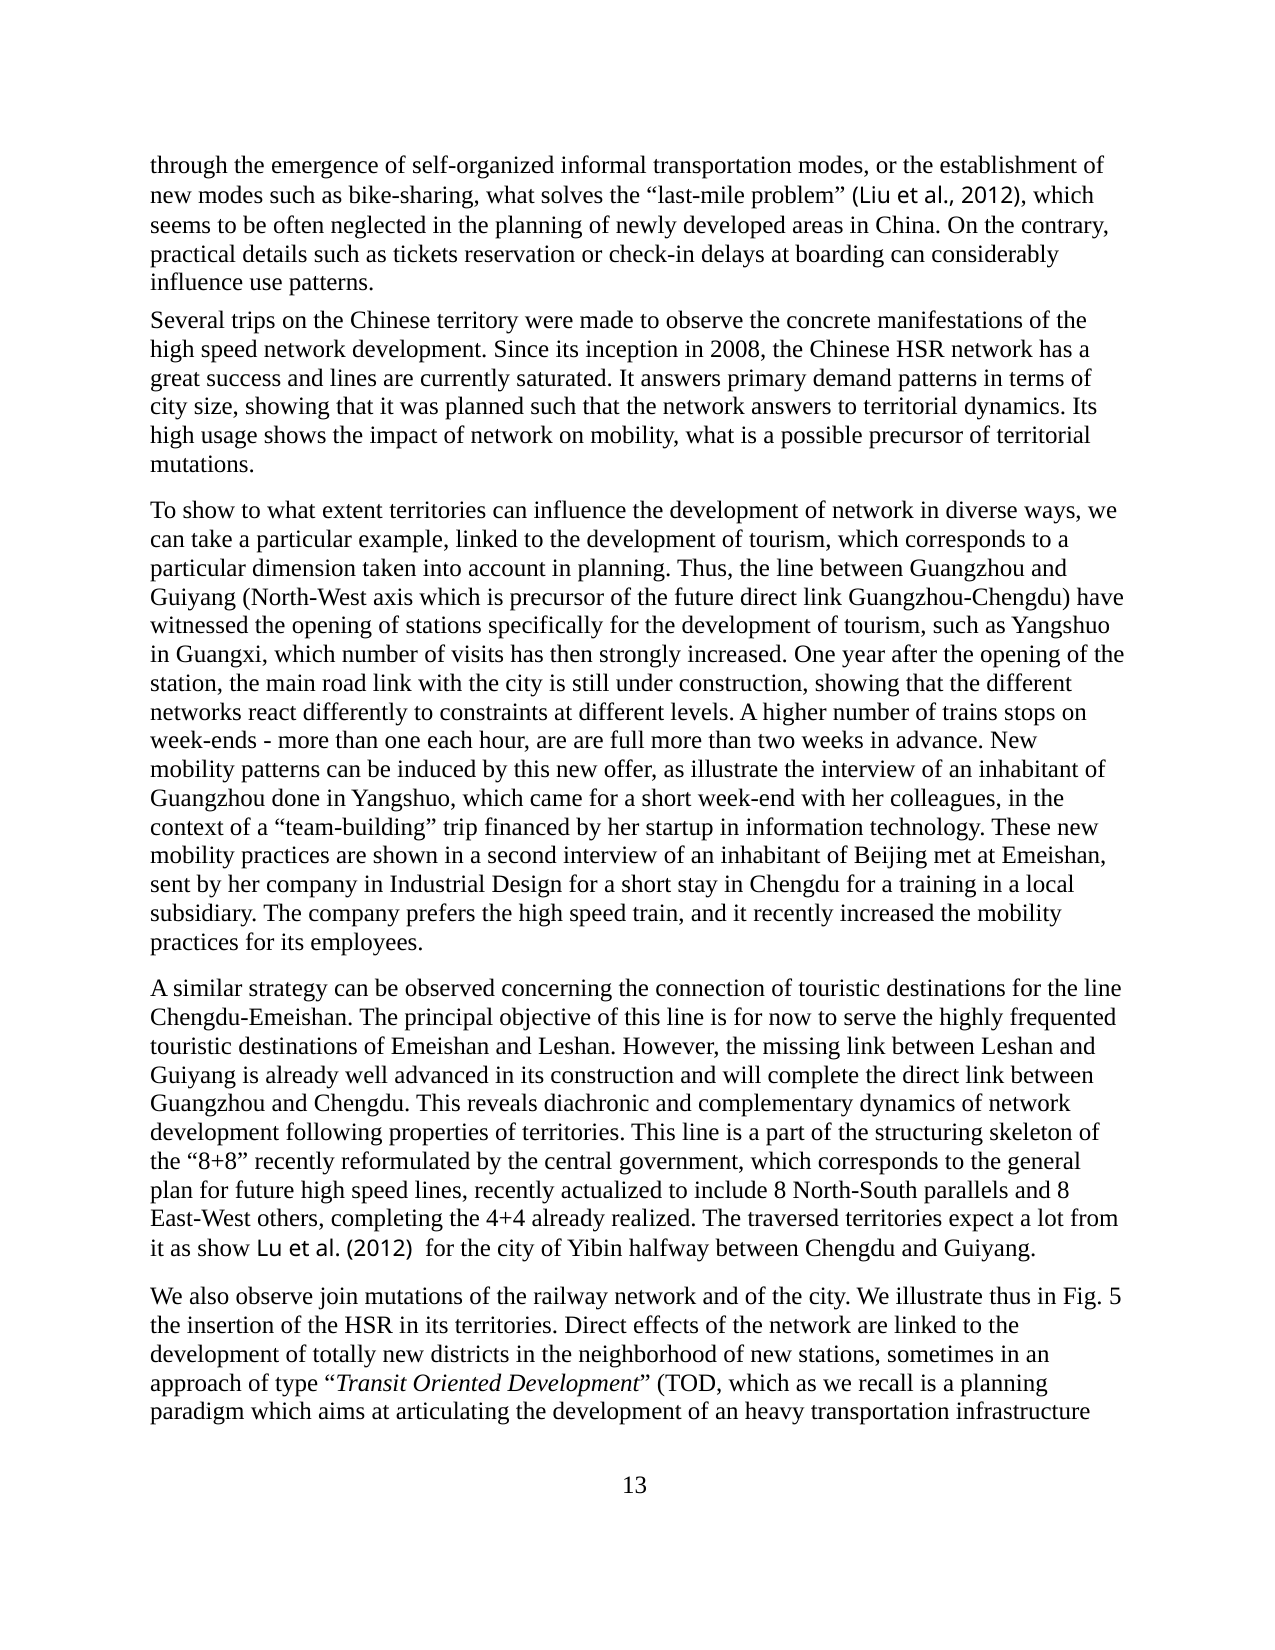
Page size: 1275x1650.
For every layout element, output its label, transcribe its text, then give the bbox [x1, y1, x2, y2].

text To show to what extent territories can influence the development of network in diverse ways, we can take a particular example, linked to the development of tourism, which corresponds to a particular dimension taken into account in planning. Thus, the line between Guangzhou and Guiyang (North-West axis which is precursor of the future direct link Guangzhou-Chengdu) have witnessed the opening of stations specifically for the development of tourism, such as Yangshuo in Guangxi, which number of visits has then strongly increased. One year after the opening of the station, the main road link with the city is still under construction, showing that the different networks react differently to constraints at different levels. A higher number of trains stops on week-ends - more than one each hour, are are full more than two weeks in advance. New mobility patterns can be induced by this new offer, as illustrate the interview of an inhabitant of Guangzhou done in Yangshuo, which came for a short week-end with her colleagues, in the context of a “team-building” trip financed by her startup in information technology. These new mobility practices are shown in a second interview of an inhabitant of Beijing met at Emeishan, sent by her company in Industrial Design for a short stay in Chengdu for a training in a local subsidiary. The company prefers the high speed train, and it recently increased the mobility practices for its employees. [150, 496, 1125, 956]
text A similar strategy can be observed concerning the connection of touristic destinations for the line Chengdu-Emeishan. The principal objective of this line is for now to serve the highly frequented touristic destinations of Emeishan and Leshan. However, the missing link between Leshan and Guiyang is already well advanced in its construction and will complete the direct link between Guangzhou and Chengdu. This reveals diachronic and complementary dynamics of network development following properties of territories. This line is a part of the structuring skeleton of the “8+8” recently reformulated by the central government, which corresponds to the general plan for future high speed lines, recently actualized to include 8 North-South parallels and 8 East-West others, completing the 4+4 already realized. The traversed territories expect a lot from it as show Lu et al. (2012) for the city of Yibin halfway between Chengdu and Guiyang. [150, 973, 1125, 1263]
text through the emergence of self-organized informal transportation modes, or the establishment of new modes such as bike-sharing, what solves the “last-mile problem” (Liu et al., 2012), which seems to be often neglected in the planning of newly developed areas in China. On the contrary, practical details such as tickets reservation or check-in delays at boarding can considerably influence use patterns. [150, 150, 1125, 296]
text We also observe join mutations of the railway network and of the city. We illustrate thus in Fig. 5 the insertion of the HSR in its territories. Direct effects of the network are linked to the development of totally new districts in the neighborhood of new stations, sometimes in an approach of type “Transit Oriented Development” (TOD, which as we recall is a planning paradigm which aims at articulating the development of an heavy transportation infrastructure [150, 1281, 1125, 1425]
text Several trips on the Chinese territory were made to observe the concrete manifestations of the high speed network development. Since its inception in 2008, the Chinese HSR network has a great success and lines are currently saturated. It answers primary demand patterns in terms of city size, showing that it was planned such that the network answers to territorial dynamics. Its high usage shows the impact of network on mobility, what is a possible precursor of territorial mutations. [150, 305, 1125, 478]
